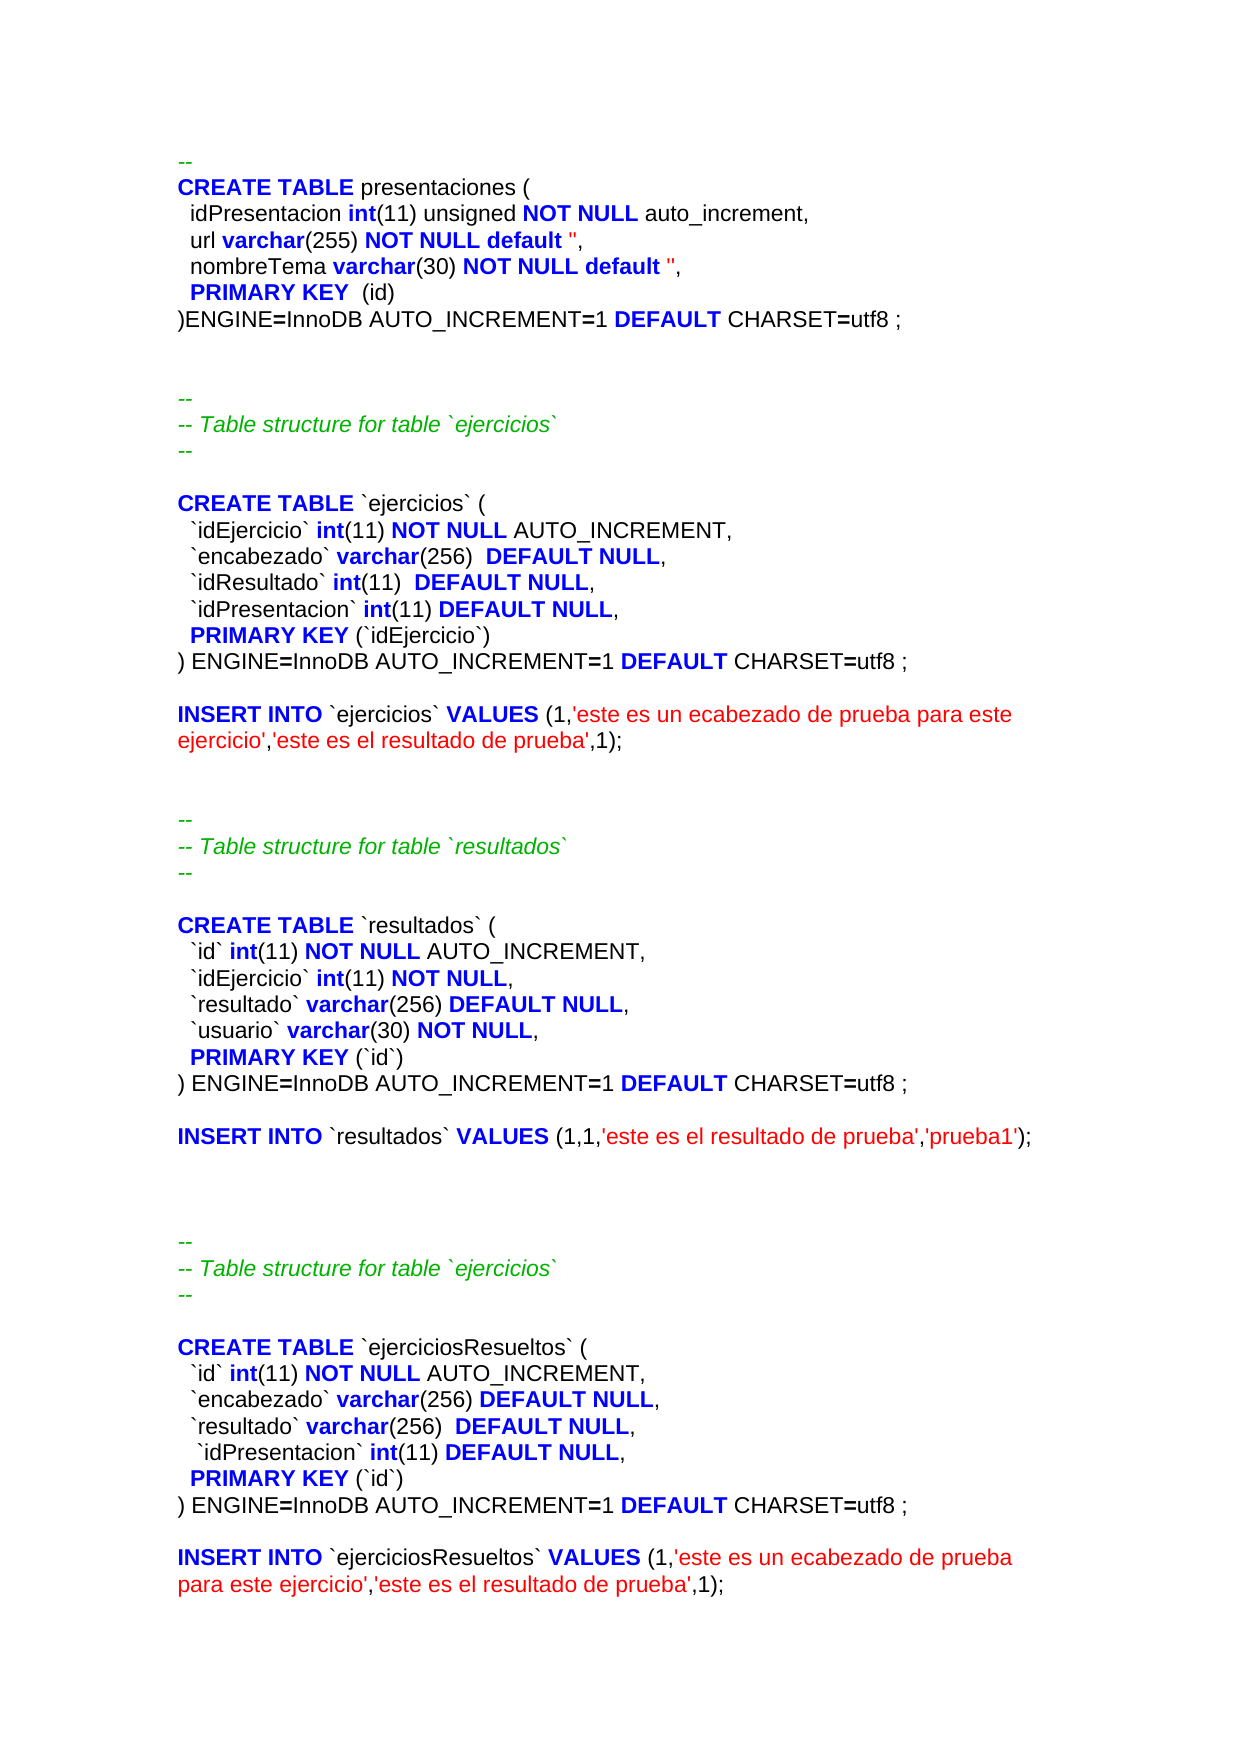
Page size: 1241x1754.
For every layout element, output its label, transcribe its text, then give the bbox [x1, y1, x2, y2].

text ) ENGINE=InnoDB AUTO_INCREMENT=1 DEFAULT CHARSET=utf8 ; [177, 1492, 1063, 1518]
text idPresentacion int(11) unsigned NOT NULL auto_increment, [177, 200, 1063, 227]
text CREATE TABLE `resultados` ( [177, 912, 1063, 938]
text -- Table structure for table `resultados` [177, 833, 1063, 859]
text INSERT INTO `ejerciciosResueltos` VALUES (1,'este es un ecabezado de prueba para este ejercicio','este es el resultado de prueba',1); [177, 1544, 1063, 1597]
text -- [177, 859, 1063, 886]
text `resultado` varchar(256) DEFAULT NULL, [177, 1413, 1063, 1439]
text -- [177, 148, 1063, 174]
text `idPresentacion` int(11) DEFAULT NULL, [177, 596, 1063, 622]
text INSERT INTO `resultados` VALUES (1,1,'este es el resultado de prueba','prueba1'); [177, 1123, 1063, 1149]
text `id` int(11) NOT NULL AUTO_INCREMENT, [177, 1360, 1063, 1386]
text CREATE TABLE `ejerciciosResueltos` ( [177, 1333, 1063, 1360]
text PRIMARY KEY (id) [177, 279, 1063, 306]
text )ENGINE=InnoDB AUTO_INCREMENT=1 DEFAULT CHARSET=utf8 ; [177, 306, 1063, 332]
text -- Table structure for table `ejercicios` [177, 411, 1063, 437]
text ) ENGINE=InnoDB AUTO_INCREMENT=1 DEFAULT CHARSET=utf8 ; [177, 1070, 1063, 1096]
text -- [177, 437, 1063, 464]
text PRIMARY KEY (`id`) [177, 1044, 1063, 1070]
text CREATE TABLE presentaciones ( [177, 174, 1063, 200]
text PRIMARY KEY (`id`) [177, 1465, 1063, 1492]
text CREATE TABLE `ejercicios` ( [177, 490, 1063, 517]
text `idEjercicio` int(11) NOT NULL, [177, 964, 1063, 991]
text -- [177, 1281, 1063, 1307]
text `resultado` varchar(256) DEFAULT NULL, [177, 991, 1063, 1017]
text -- [177, 1228, 1063, 1254]
text `idPresentacion` int(11) DEFAULT NULL, [177, 1439, 1063, 1465]
text `encabezado` varchar(256) DEFAULT NULL, [177, 1386, 1063, 1413]
text PRIMARY KEY (`idEjercicio`) [177, 622, 1063, 648]
text url varchar(255) NOT NULL default '', [177, 227, 1063, 253]
text `usuario` varchar(30) NOT NULL, [177, 1017, 1063, 1044]
text `id` int(11) NOT NULL AUTO_INCREMENT, [177, 938, 1063, 964]
text `encabezado` varchar(256) DEFAULT NULL, [177, 543, 1063, 569]
text `idResultado` int(11) DEFAULT NULL, [177, 569, 1063, 596]
text INSERT INTO `ejercicios` VALUES (1,'este es un ecabezado de prueba para este ejercicio','este es el resultado de prueba',1); [177, 701, 1063, 754]
text `idEjercicio` int(11) NOT NULL AUTO_INCREMENT, [177, 517, 1063, 543]
text -- [177, 806, 1063, 833]
text ) ENGINE=InnoDB AUTO_INCREMENT=1 DEFAULT CHARSET=utf8 ; [177, 648, 1063, 675]
text -- Table structure for table `ejercicios` [177, 1254, 1063, 1281]
text nombreTema varchar(30) NOT NULL default '', [177, 253, 1063, 279]
text -- [177, 385, 1063, 411]
